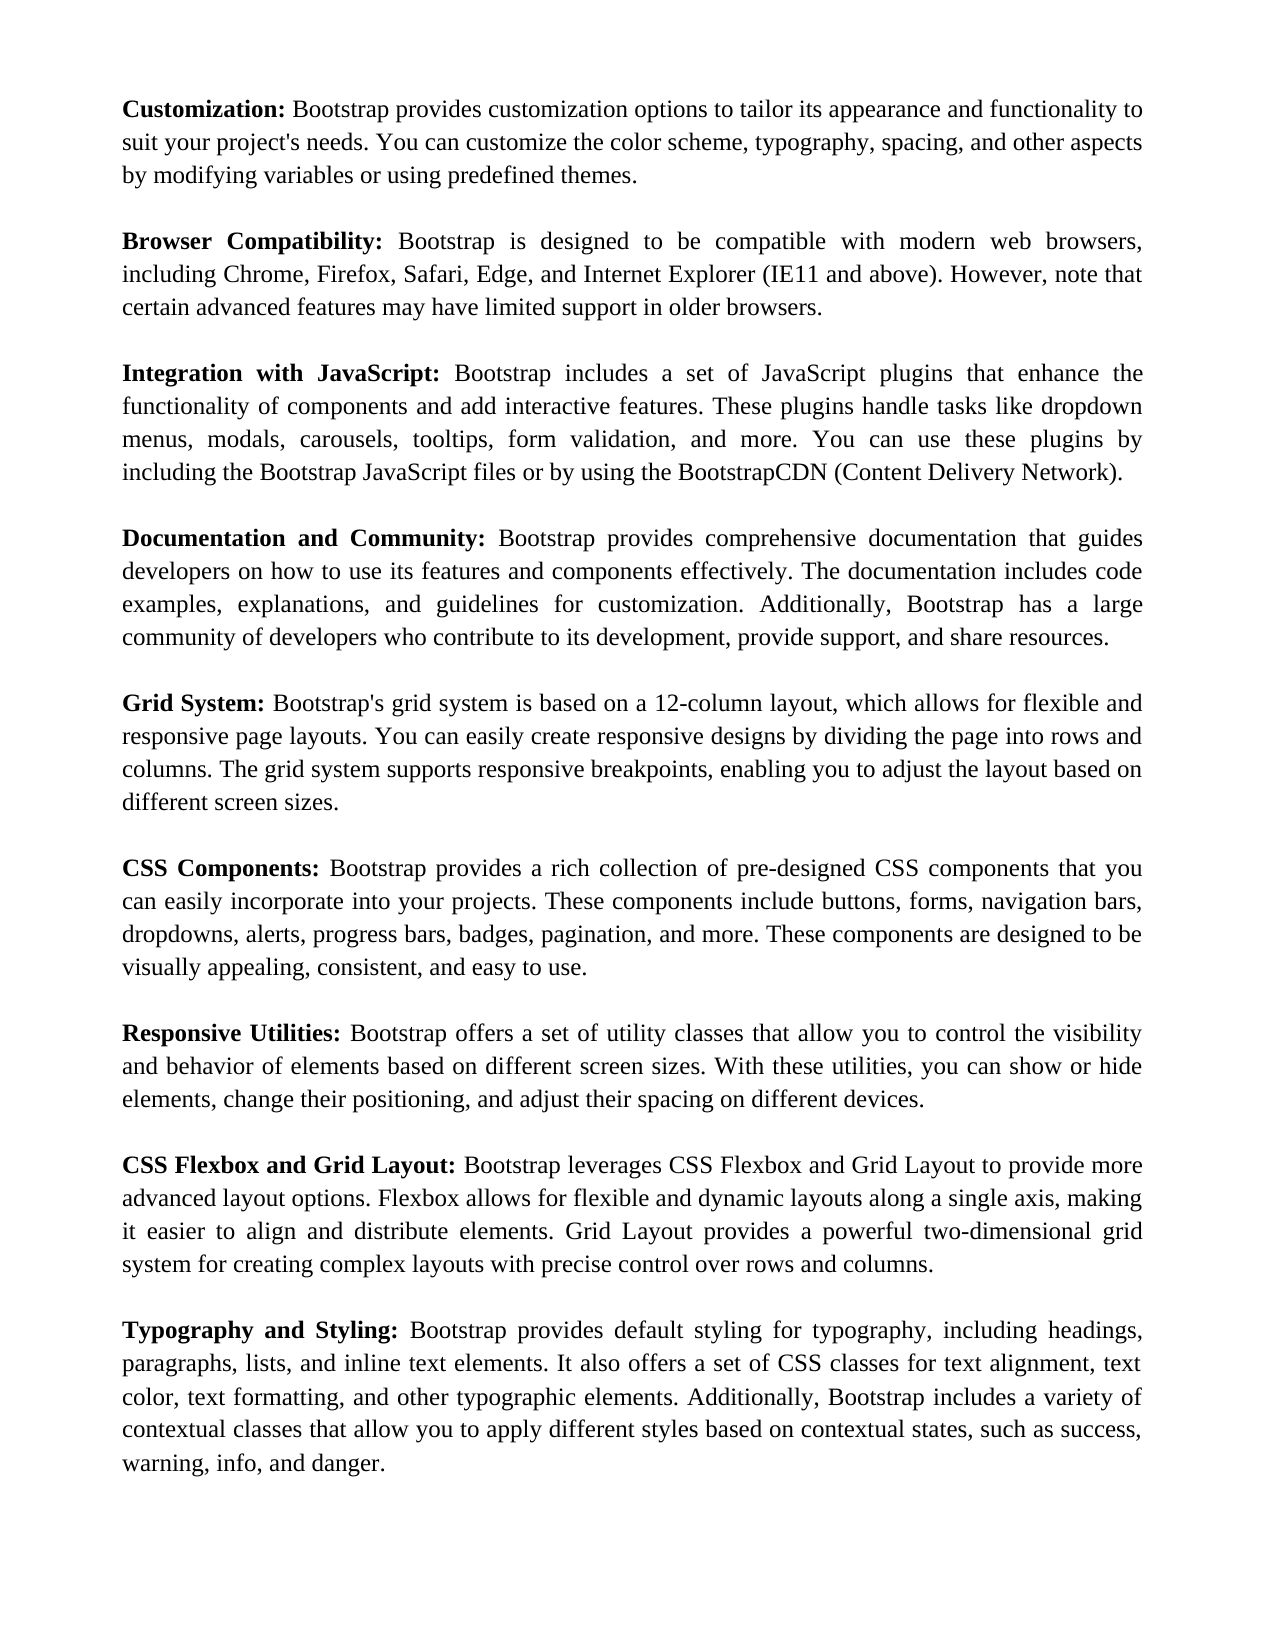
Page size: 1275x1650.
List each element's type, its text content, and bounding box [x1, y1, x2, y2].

text Grid System: Bootstrap's grid system is based on a 12-column layout, which allows for flexible and responsive page layouts. You can easily create responsive designs by dividing the page into rows and columns. The grid system supports responsive breakpoints, enabling you to adjust the layout based on different screen sizes. [122, 688, 1144, 816]
text Typography and Styling: Bootstrap provides default styling for typography, including headings, paragraphs, lists, and inline text elements. It also offers a set of CSS classes for text alignment, text color, text formatting, and other typographic elements. Additionally, Bootstrap includes a variety of contextual classes that allow you to apply different styles based on contextual states, such as success, warning, info, and danger. [122, 1316, 1144, 1476]
text Responsive Utilities: Bootstrap offers a set of utility classes that allow you to control the visibility and behavior of elements based on different screen sizes. With these utilities, you can show or hide elements, change their positioning, and adjust their spacing on different devices. [122, 1018, 1144, 1113]
text Integration with JavaScript: Bootstrap includes a set of JavaScript plugins that enhance the functionality of components and add interactive features. These plugins handle tasks like dropdown menus, modals, carousels, tooltips, form validation, and more. You can use these plugins by including the Bootstrap JavaScript files or by using the BootstrapCDN (Content Delivery Network). [122, 358, 1144, 486]
text Documentation and Community: Bootstrap provides comprehensive documentation that guides developers on how to use its features and components effectively. The documentation includes code examples, explanations, and guidelines for customization. Additionally, Bootstrap has a large community of developers who contribute to its development, provide support, and share resources. [122, 523, 1144, 651]
text Browser Compatibility: Bootstrap is designed to be compatible with modern web browsers, including Chrome, Firefox, Safari, Edge, and Internet Explorer (IE11 and above). However, note that certain advanced features may have limited support in older browsers. [122, 226, 1144, 321]
text CSS Components: Bootstrap provides a rich collection of pre-designed CSS components that you can easily incorporate into your projects. These components include buttons, forms, navigation bars, dropdowns, alerts, progress bars, badges, pagination, and more. These components are designed to be visually appealing, consistent, and easy to use. [122, 853, 1144, 981]
text CSS Flexbox and Grid Layout: Bootstrap leverages CSS Flexbox and Grid Layout to provide more advanced layout options. Flexbox allows for flexible and dynamic layouts along a single axis, making it easier to align and distribute elements. Grid Layout provides a powerful two-dimensional grid system for creating complex layouts with precise control over rows and columns. [122, 1150, 1144, 1278]
text Customization: Bootstrap provides customization options to tailor its appearance and functionality to suit your project's needs. You can customize the color scheme, typography, spacing, and other aspects by modifying variables or using predefined themes. [122, 94, 1144, 188]
